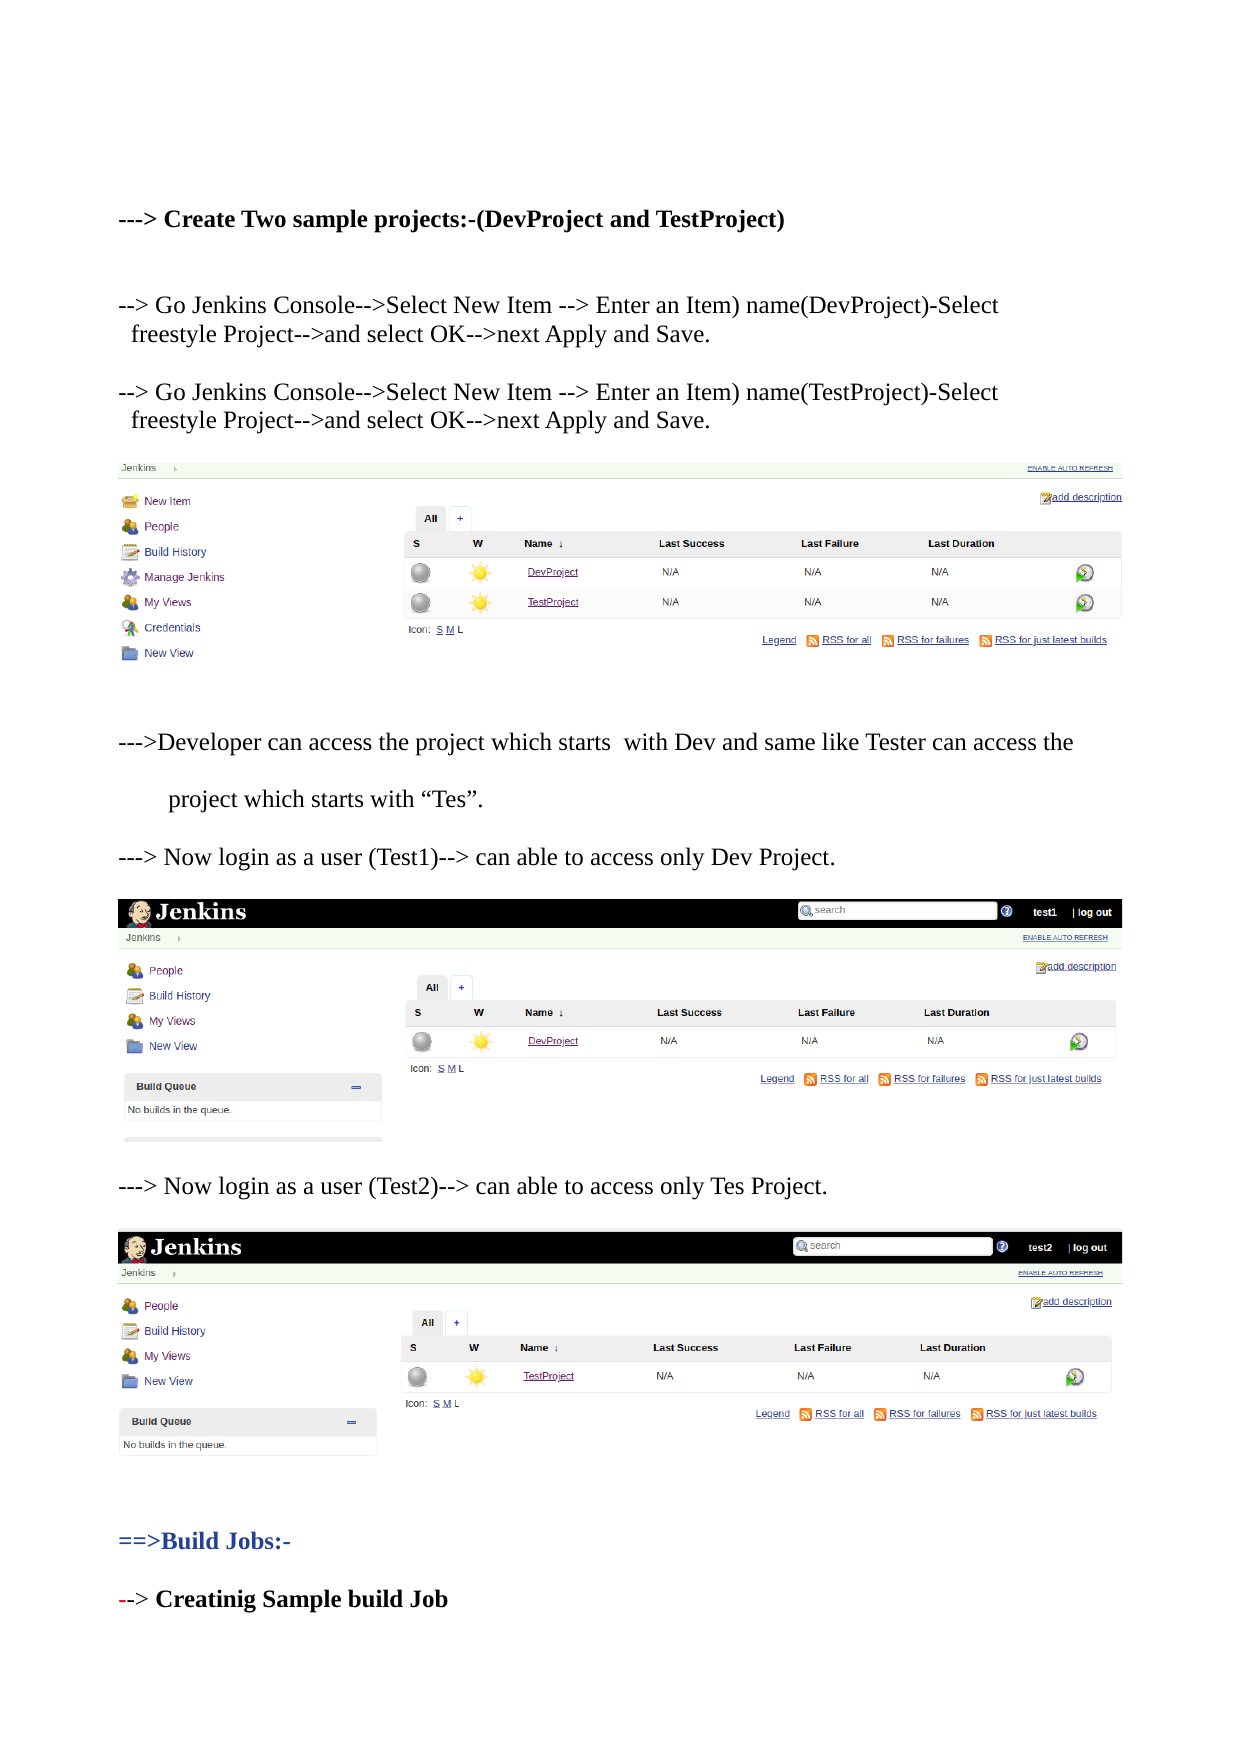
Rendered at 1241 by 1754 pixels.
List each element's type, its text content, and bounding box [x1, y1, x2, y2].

text project which starts with “Tes”. [118, 784, 1122, 813]
text --> Go Jenkins Console-->Select New Item --> Enter an Item) name(TestProject)-Select [118, 377, 1122, 406]
picture [118, 463, 1123, 669]
text ---> Now login as a user (Test1)--> can able to access only Dev Project. [118, 842, 1122, 870]
text --> Go Jenkins Console-->Select New Item --> Enter an Item) name(DevProject)-Select [118, 291, 1122, 319]
text ---> Create Two sample projects:-(DevProject and TestProject) [118, 204, 1122, 233]
text freestyle Project-->and select OK-->next Apply and Save. [118, 319, 1122, 348]
text --> Creatinig Sample build Job [118, 1584, 1122, 1613]
text freestyle Project-->and select OK-->next Apply and Save. [118, 406, 1122, 434]
text ---> Now login as a user (Test2)--> can able to access only Tes Project. [118, 1171, 1122, 1199]
text --->Developer can access the project which starts with Dev and same like Tester can access the [118, 727, 1122, 755]
picture [118, 899, 1123, 1142]
picture [118, 1228, 1123, 1469]
text ==>Build Jobs:- [118, 1526, 1122, 1555]
